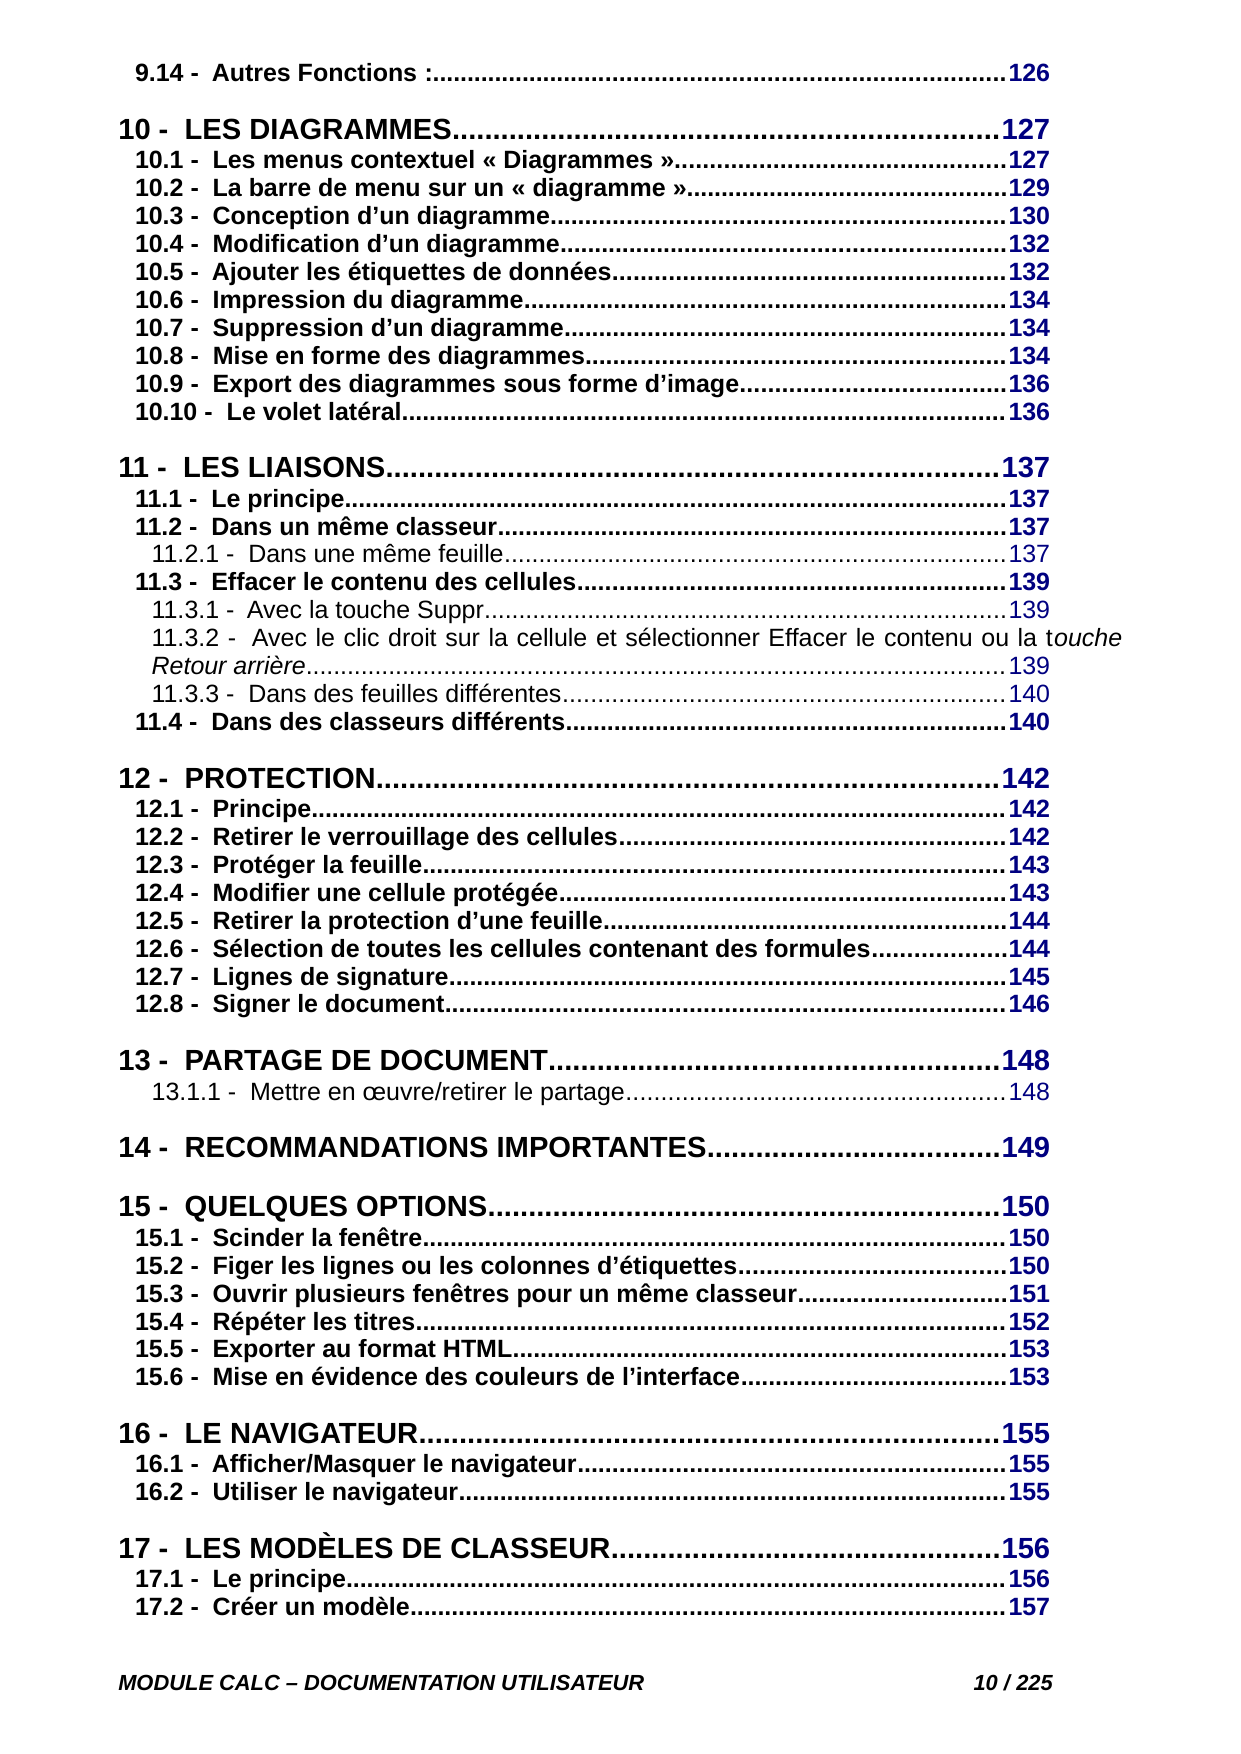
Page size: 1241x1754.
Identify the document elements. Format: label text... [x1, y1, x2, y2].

text 10.2 - La barre de menu sur un « diagramme » 129 [135, 174, 1122, 202]
text 17.1 - Le principe 156 [135, 1565, 1122, 1593]
text 11.4 - Dans des classeurs différents 140 [135, 708, 1122, 736]
text 12.6 - Sélection de toutes les cellules contenant des formules 144 [135, 934, 1122, 962]
text 10.1 - Les menus contextuel « Diagrammes » 127 [135, 146, 1122, 174]
text 11 - Les liaisons 137 [118, 451, 1122, 484]
text 15 - Quelques options 150 [118, 1190, 1122, 1223]
text 15.3 - Ouvrir plusieurs fenêtres pour un même classeur 151 [135, 1279, 1122, 1307]
text 12.1 - Principe 142 [135, 795, 1122, 823]
text 15.4 - Répéter les titres 152 [135, 1307, 1122, 1335]
text 11.3.3 - Dans des feuilles différentes 140 [151, 680, 1122, 708]
text 13 - Partage de document 148 [118, 1044, 1122, 1077]
text 12.7 - Lignes de signature 145 [135, 962, 1122, 990]
text 11.3.1 - Avec la touche Suppr 139 [151, 596, 1122, 624]
text 15.2 - Figer les lignes ou les colonnes d’étiquettes 150 [135, 1252, 1122, 1279]
text 11.1 - Le principe 137 [135, 484, 1122, 512]
text 11.2.1 - Dans une même feuille 137 [151, 540, 1122, 568]
text 10.3 - Conception d’un diagramme 130 [135, 202, 1122, 230]
text 10.9 - Export des diagrammes sous forme d’image 136 [135, 369, 1122, 397]
text 11.2 - Dans un même classeur 137 [135, 512, 1122, 540]
text 11.3 - Effacer le contenu des cellules 139 [135, 568, 1122, 596]
text 16.2 - Utiliser le navigateur 155 [135, 1478, 1122, 1506]
text 10 - Les diagrammes 127 [118, 113, 1122, 146]
text 10.5 - Ajouter les étiquettes de données 132 [135, 258, 1122, 286]
text 15.6 - Mise en évidence des couleurs de l’interface 153 [135, 1363, 1122, 1391]
text 13.1.1 - Mettre en œuvre/retirer le partage 148 [151, 1077, 1122, 1105]
text 12.2 - Retirer le verrouillage des cellules 142 [135, 823, 1122, 851]
text 14 - Recommandations importantes 149 [118, 1131, 1122, 1164]
text 12.3 - Protéger la feuille 143 [135, 851, 1122, 879]
text 10.6 - Impression du diagramme 134 [135, 286, 1122, 314]
text 16 - Le navigateur 155 [118, 1417, 1122, 1450]
text 9.14 - Autres Fonctions : 126 [135, 59, 1122, 87]
text 15.1 - Scinder la fenêtre 150 [135, 1224, 1122, 1252]
text 15.5 - Exporter au format HTML 153 [135, 1335, 1122, 1363]
text 12.8 - Signer le document 146 [135, 990, 1122, 1018]
text 10.10 - Le volet latéral 136 [135, 397, 1122, 425]
text 11.3.2 - Avec le clic droit sur la cellule et sélectionner Effacer le contenu ou la touche Retour arrière 139 [151, 624, 1122, 680]
text 16.1 - Afficher/Masquer le navigateur 155 [135, 1450, 1122, 1478]
text 10.8 - Mise en forme des diagrammes 134 [135, 342, 1122, 369]
text 10.7 - Suppression d’un diagramme 134 [135, 314, 1122, 342]
text 10.4 - Modification d’un diagramme 132 [135, 230, 1122, 258]
text 12.4 - Modifier une cellule protégée 143 [135, 879, 1122, 907]
text 17.2 - Créer un modèle 157 [135, 1593, 1122, 1621]
text 12.5 - Retirer la protection d’une feuille 144 [135, 907, 1122, 934]
text 17 - Les modèles de classeur 156 [118, 1532, 1122, 1565]
text 12 - Protection 142 [118, 762, 1122, 794]
